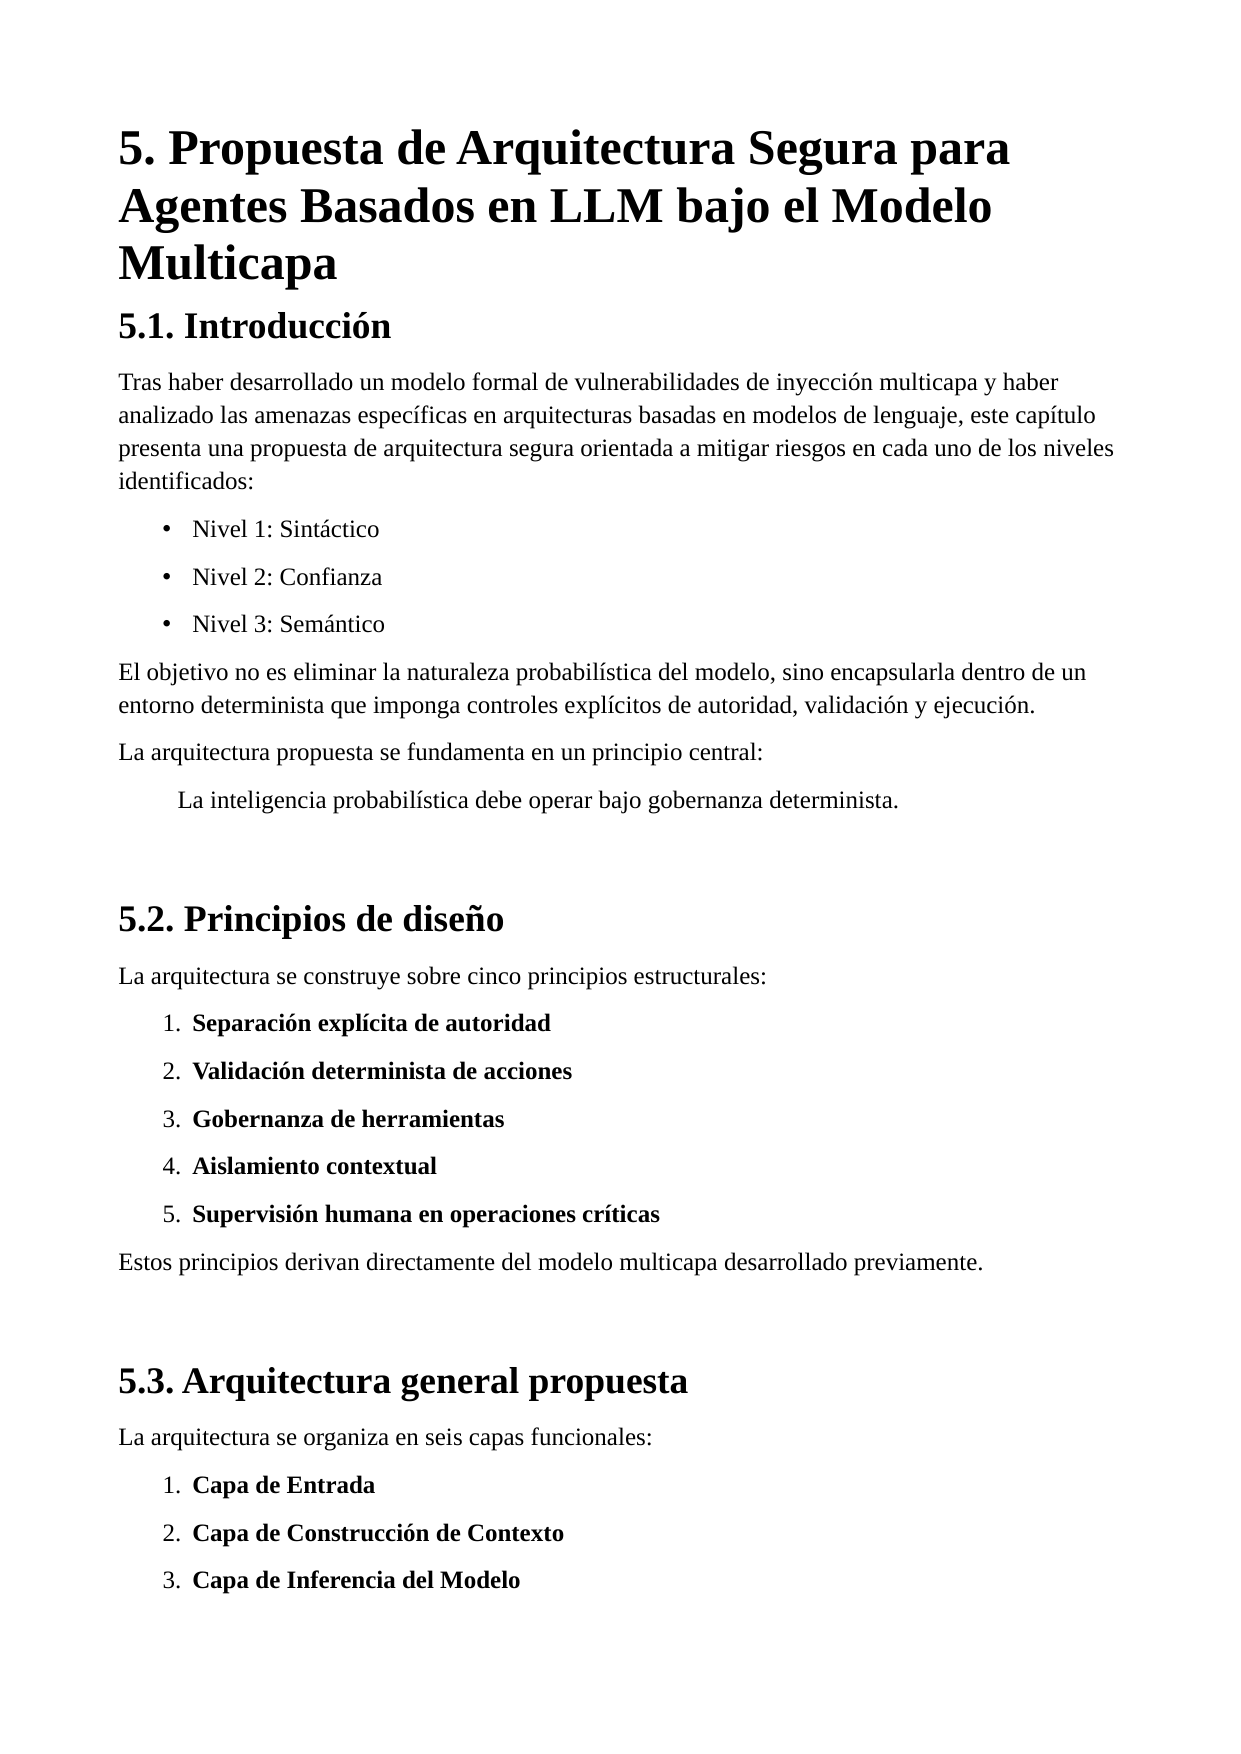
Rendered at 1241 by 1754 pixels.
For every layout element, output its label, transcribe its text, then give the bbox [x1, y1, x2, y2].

text Estos principios derivan directamente del modelo multicapa desarrollado previamente. [118, 1247, 1122, 1275]
subtitle 5. Propuesta de Arquitectura Segura para Agentes Basados en LLM bajo el Modelo Multicapa [118, 118, 1122, 291]
text La arquitectura se construye sobre cinco principios estructurales: [118, 961, 1122, 990]
text Tras haber desarrollado un modelo formal de vulnerabilidades de inyección multicapa y haber analizado las amenazas específicas en arquitecturas basadas en modelos de lenguaje, este capítulo presenta una propuesta de arquitectura segura orientada a mitigar riesgos en cada uno de los niveles identificados: [118, 367, 1122, 495]
subtitle 5.2. Principios de diseño [118, 897, 1122, 940]
list Nivel 2: Confianza [162, 562, 1122, 590]
list Aislamiento contextual [162, 1151, 1122, 1180]
text La arquitectura propuesta se fundamenta en un principio central: [118, 737, 1122, 766]
list Nivel 3: Semántico [162, 609, 1122, 638]
text La arquitectura se organiza en seis capas funcionales: [118, 1422, 1122, 1451]
list Capa de Entrada [162, 1470, 1122, 1499]
subtitle 5.3. Arquitectura general propuesta [118, 1358, 1122, 1401]
list Capa de Inferencia del Modelo [162, 1565, 1122, 1594]
list Capa de Construcción de Contexto [162, 1518, 1122, 1546]
list Supervisión humana en operaciones críticas [162, 1199, 1122, 1228]
list Gobernanza de herramientas [162, 1104, 1122, 1132]
list Separación explícita de autoridad [162, 1008, 1122, 1037]
text La inteligencia probabilística debe operar bajo gobernanza determinista. [177, 785, 1063, 814]
text El objetivo no es eliminar la naturaleza probabilística del modelo, sino encapsularla dentro de un entorno determinista que imponga controles explícitos de autoridad, validación y ejecución. [118, 657, 1122, 718]
list Validación determinista de acciones [162, 1056, 1122, 1085]
subtitle 5.1. Introducción [118, 303, 1122, 346]
list Nivel 1: Sintáctico [162, 514, 1122, 543]
